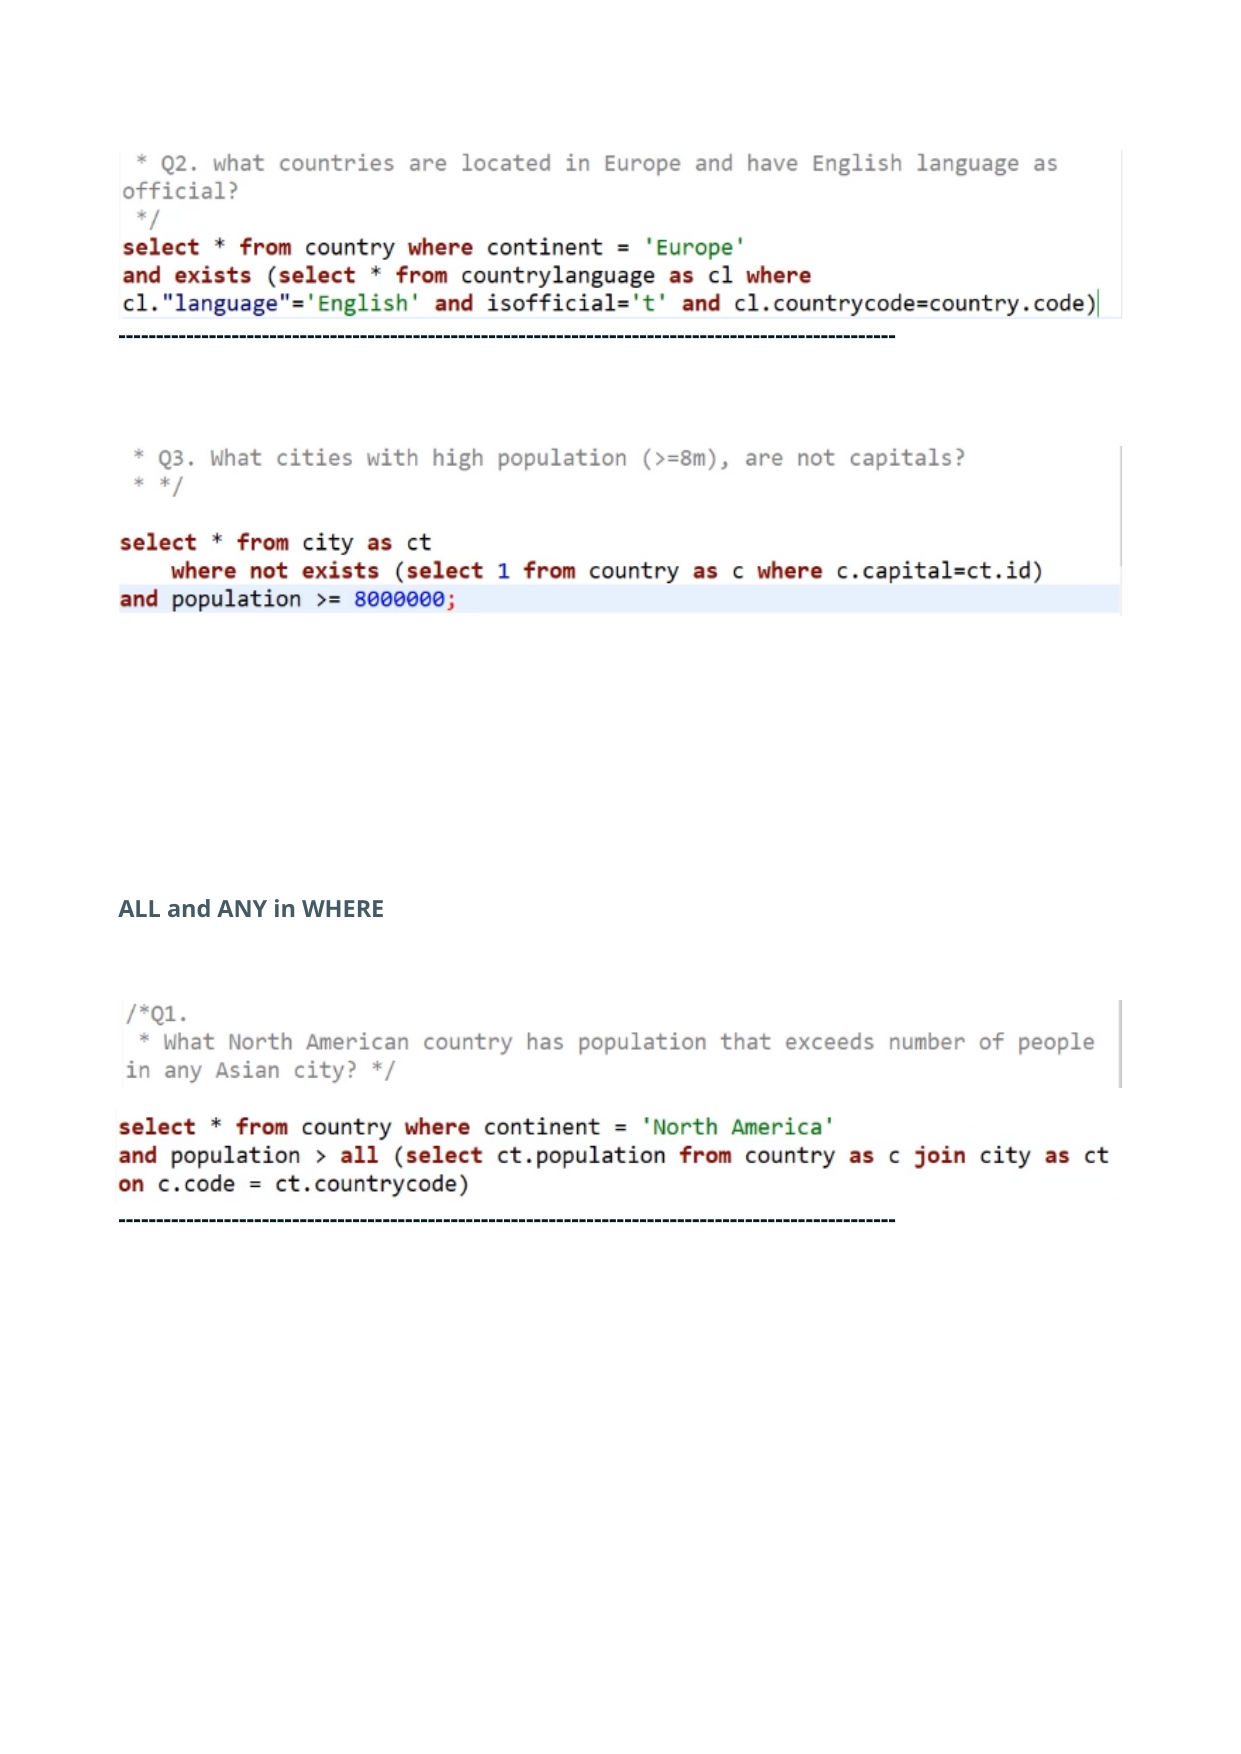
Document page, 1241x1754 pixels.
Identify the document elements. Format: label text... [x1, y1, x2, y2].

picture [114, 1109, 1119, 1203]
picture [118, 150, 1123, 319]
picture [118, 446, 1123, 616]
text ------------------------------------------------------------------------------------------------------- [118, 1088, 1122, 1234]
subtitle ALL and ANY in WHERE [118, 892, 1122, 924]
picture [118, 1000, 1123, 1088]
text ------------------------------------------------------------------------------------------------------- [118, 319, 1122, 351]
